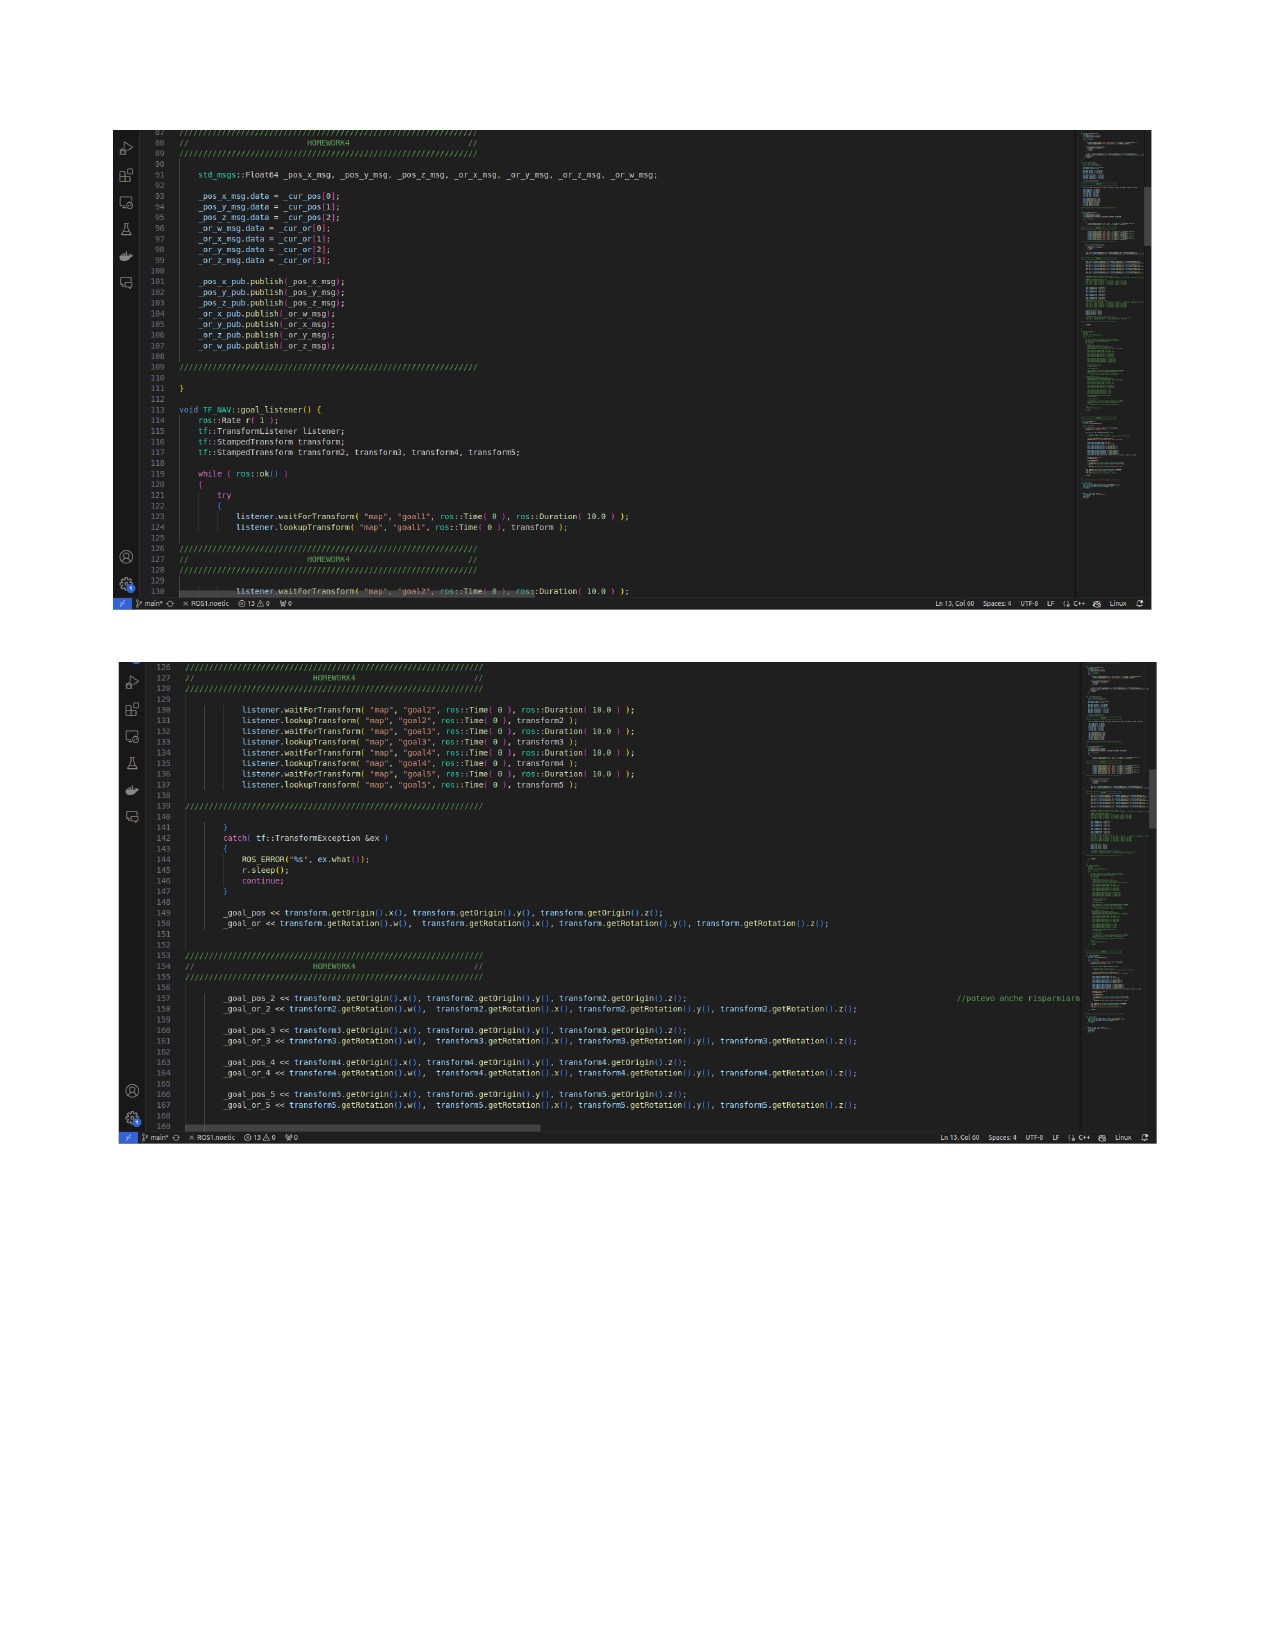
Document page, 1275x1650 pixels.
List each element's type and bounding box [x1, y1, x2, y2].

picture [112, 130, 1152, 610]
picture [118, 662, 1157, 1144]
